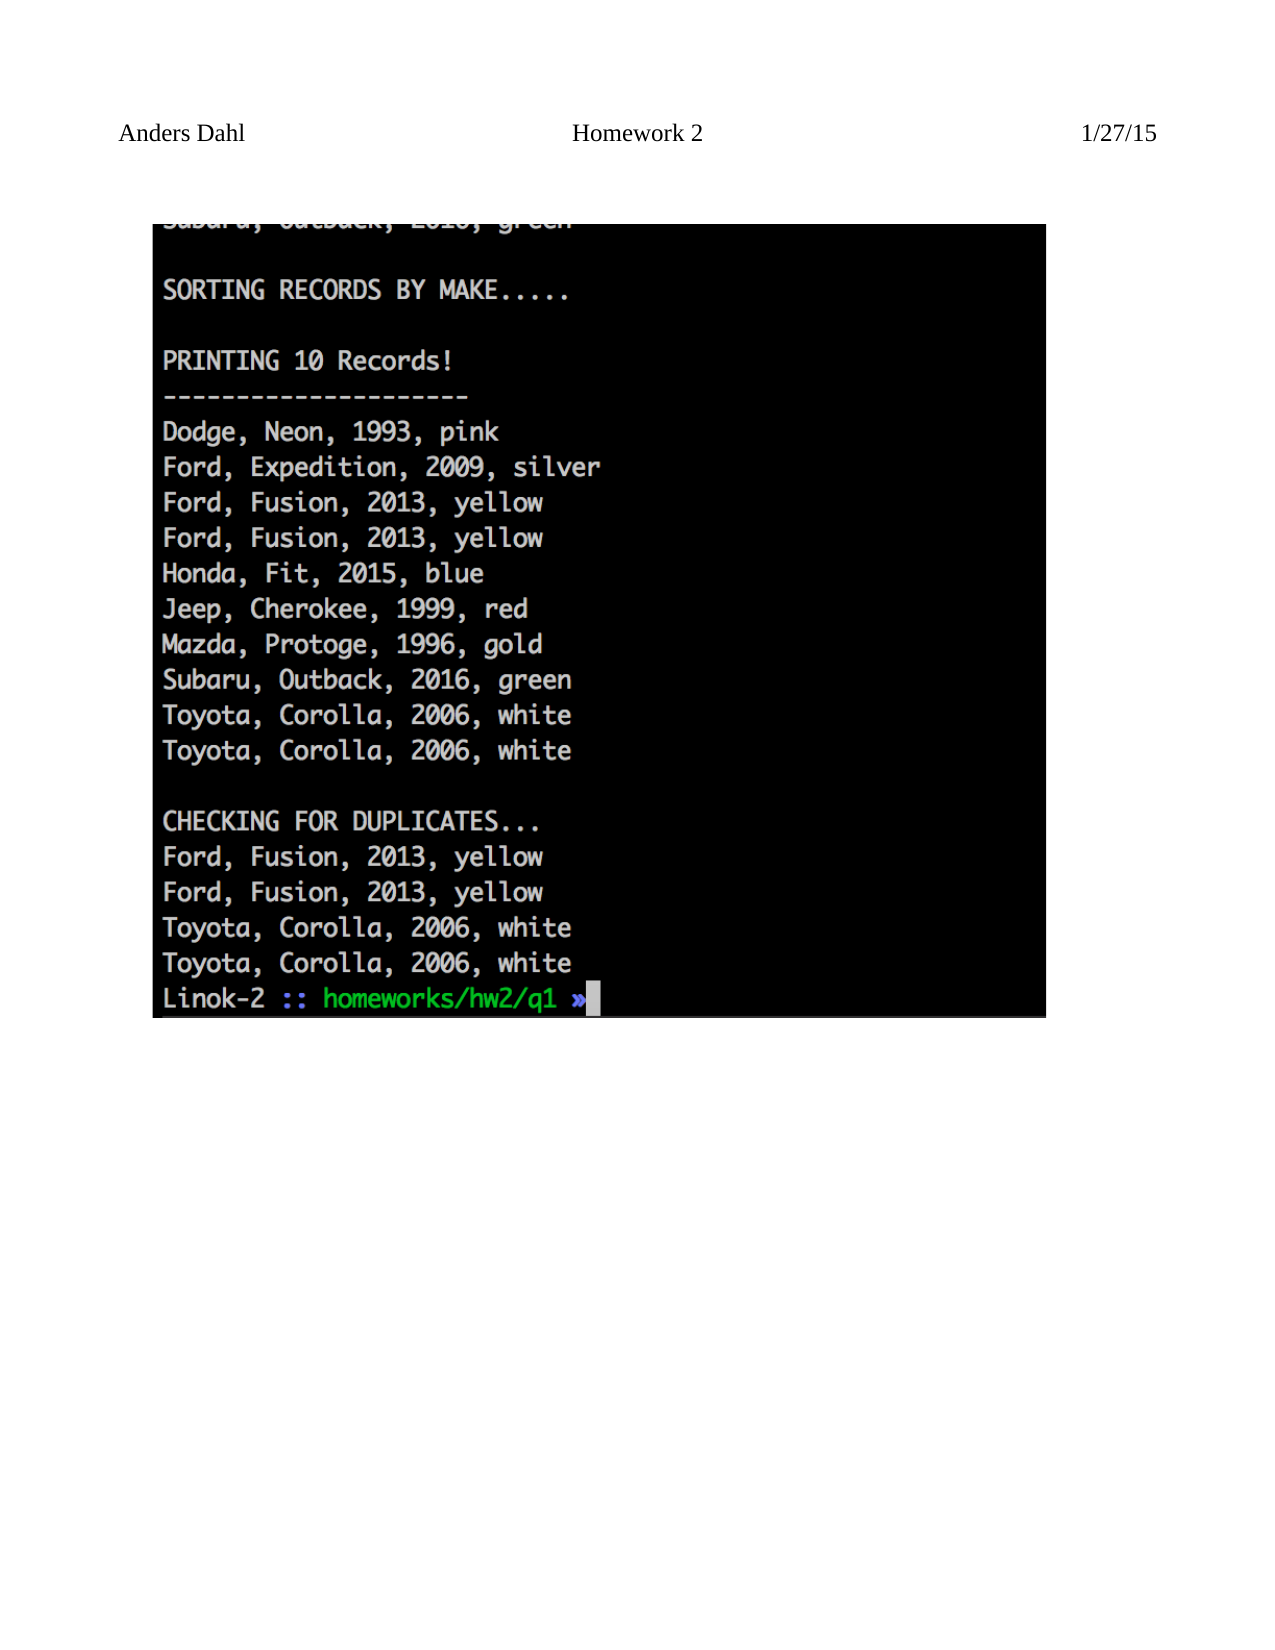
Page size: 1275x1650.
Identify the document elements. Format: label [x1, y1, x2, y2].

picture [152, 224, 1047, 1018]
